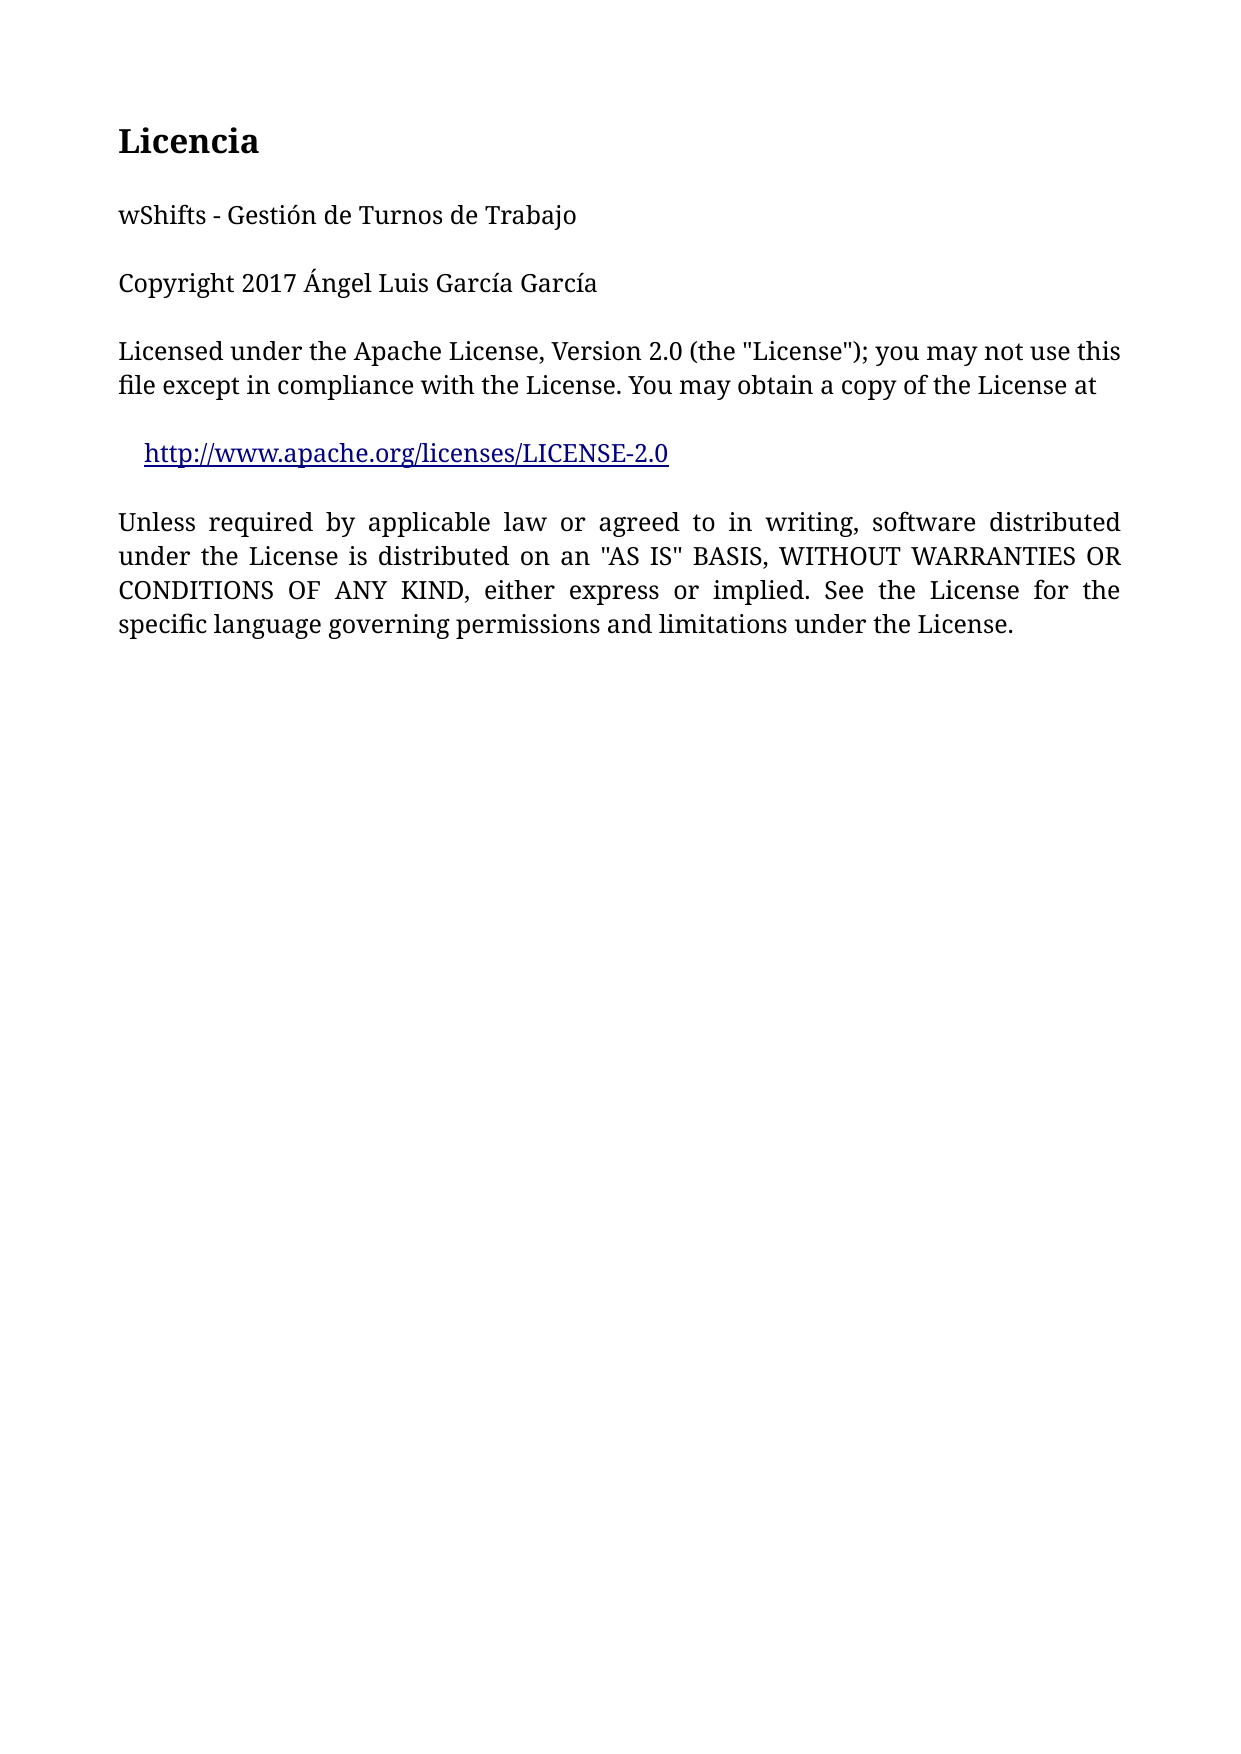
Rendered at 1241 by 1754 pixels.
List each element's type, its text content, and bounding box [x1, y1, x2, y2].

text Unless required by applicable law or agreed to in writing, software distributed under the License is distributed on an "AS IS" BASIS, WITHOUT WARRANTIES OR CONDITIONS OF ANY KIND, either express or implied. See the License for the specific language governing permissions and limitations under the License. [118, 504, 1122, 640]
text wShifts - Gestión de Turnos de Trabajo [118, 198, 1122, 232]
text http://www.apache.org/licenses/LICENSE-2.0 [118, 436, 1122, 470]
text Licensed under the Apache License, Version 2.0 (the "License"); you may not use this file except in compliance with the License. You may obtain a copy of the License at [118, 334, 1122, 402]
text Licencia [118, 118, 1122, 163]
text Copyright 2017 Ángel Luis García García [118, 266, 1122, 300]
